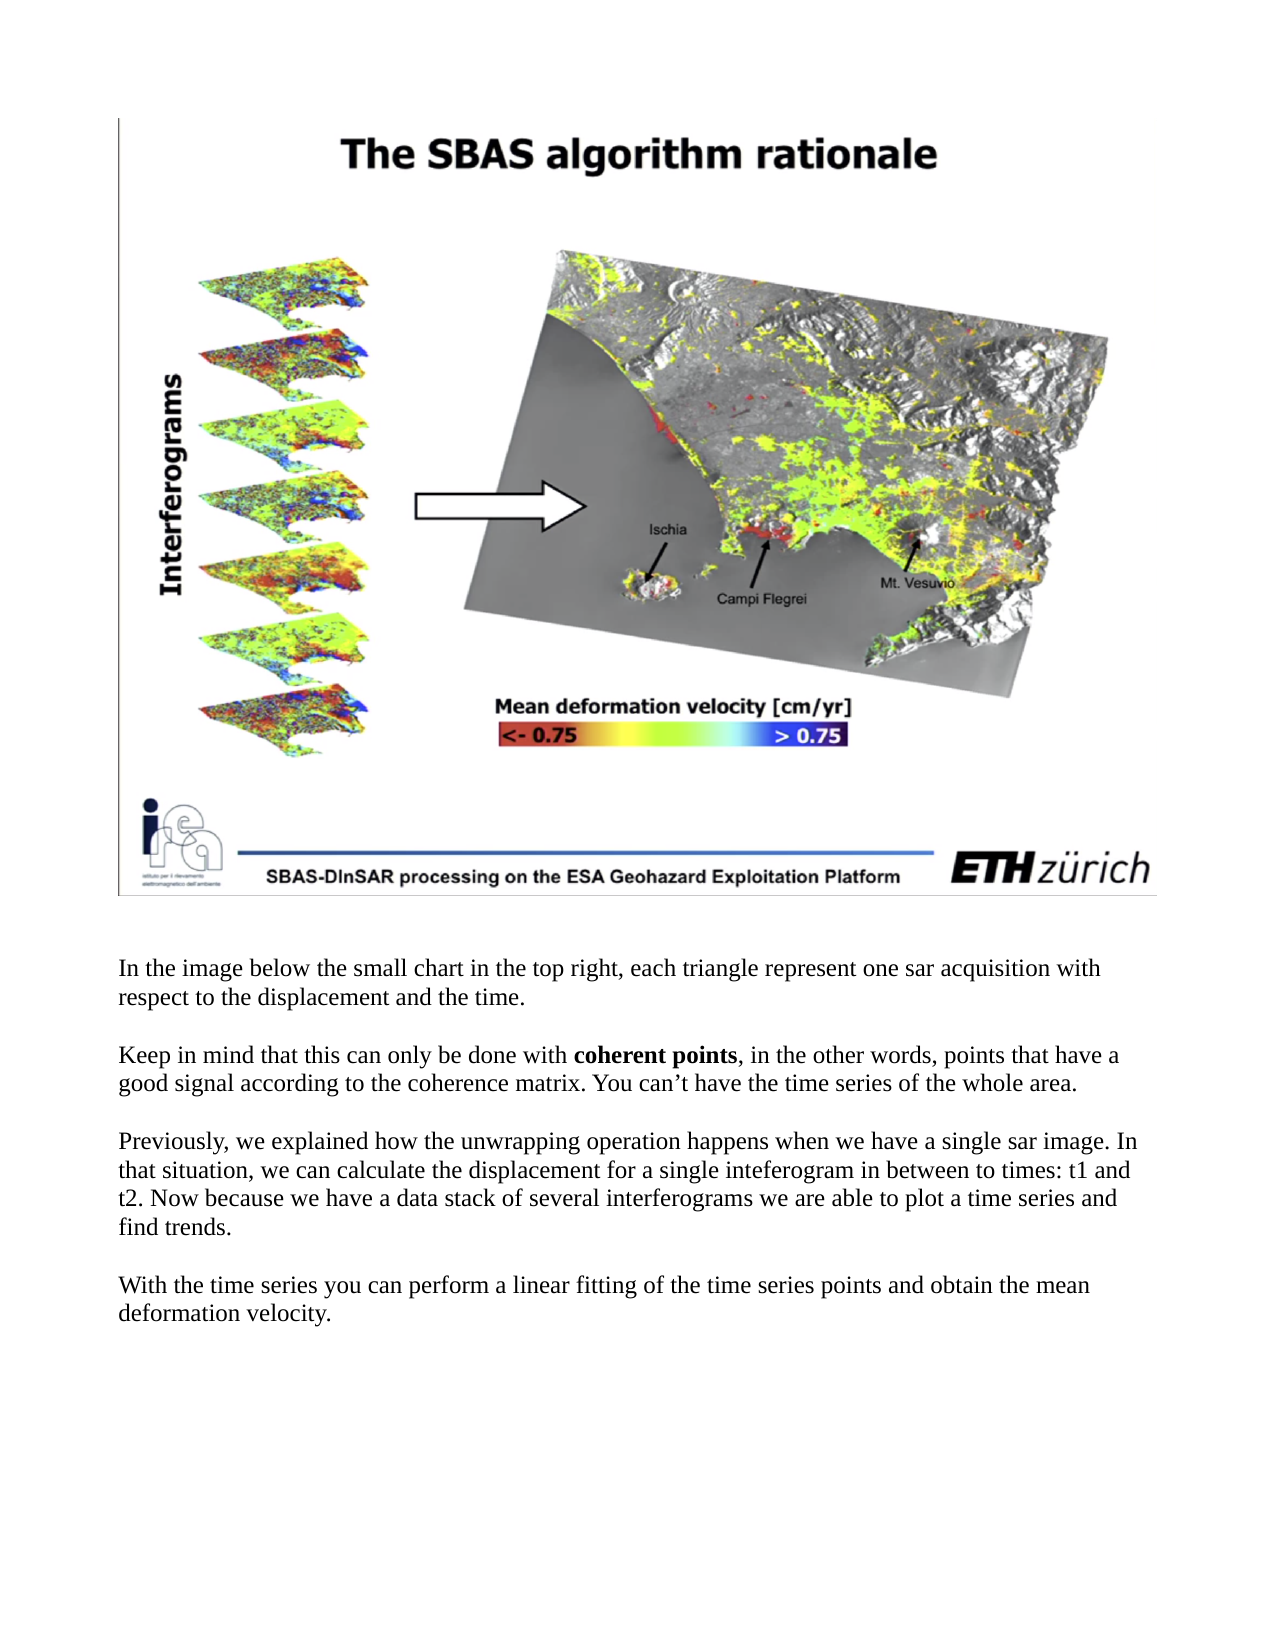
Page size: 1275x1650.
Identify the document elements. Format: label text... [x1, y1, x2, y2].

text Keep in mind that this can only be done with coherent points, in the other words, points that have a good signal according to the coherence matrix. You can’t have the time series of the whole area. [118, 1040, 1157, 1097]
text In the image below the small chart in the top right, each triangle represent one sar acquisition with respect to the displacement and the time. [118, 953, 1157, 1011]
text Previously, we explained how the unwrapping operation happens when we have a single sar image. In that situation, we can calculate the displacement for a single inteferogram in between to times: t1 and t2. Now because we have a data stack of several interferograms we are able to plot a time series and find trends. [118, 1126, 1157, 1241]
text With the time series you can perform a linear fitting of the time series points and obtain the mean deformation velocity. [118, 1270, 1157, 1327]
picture [118, 118, 1157, 896]
